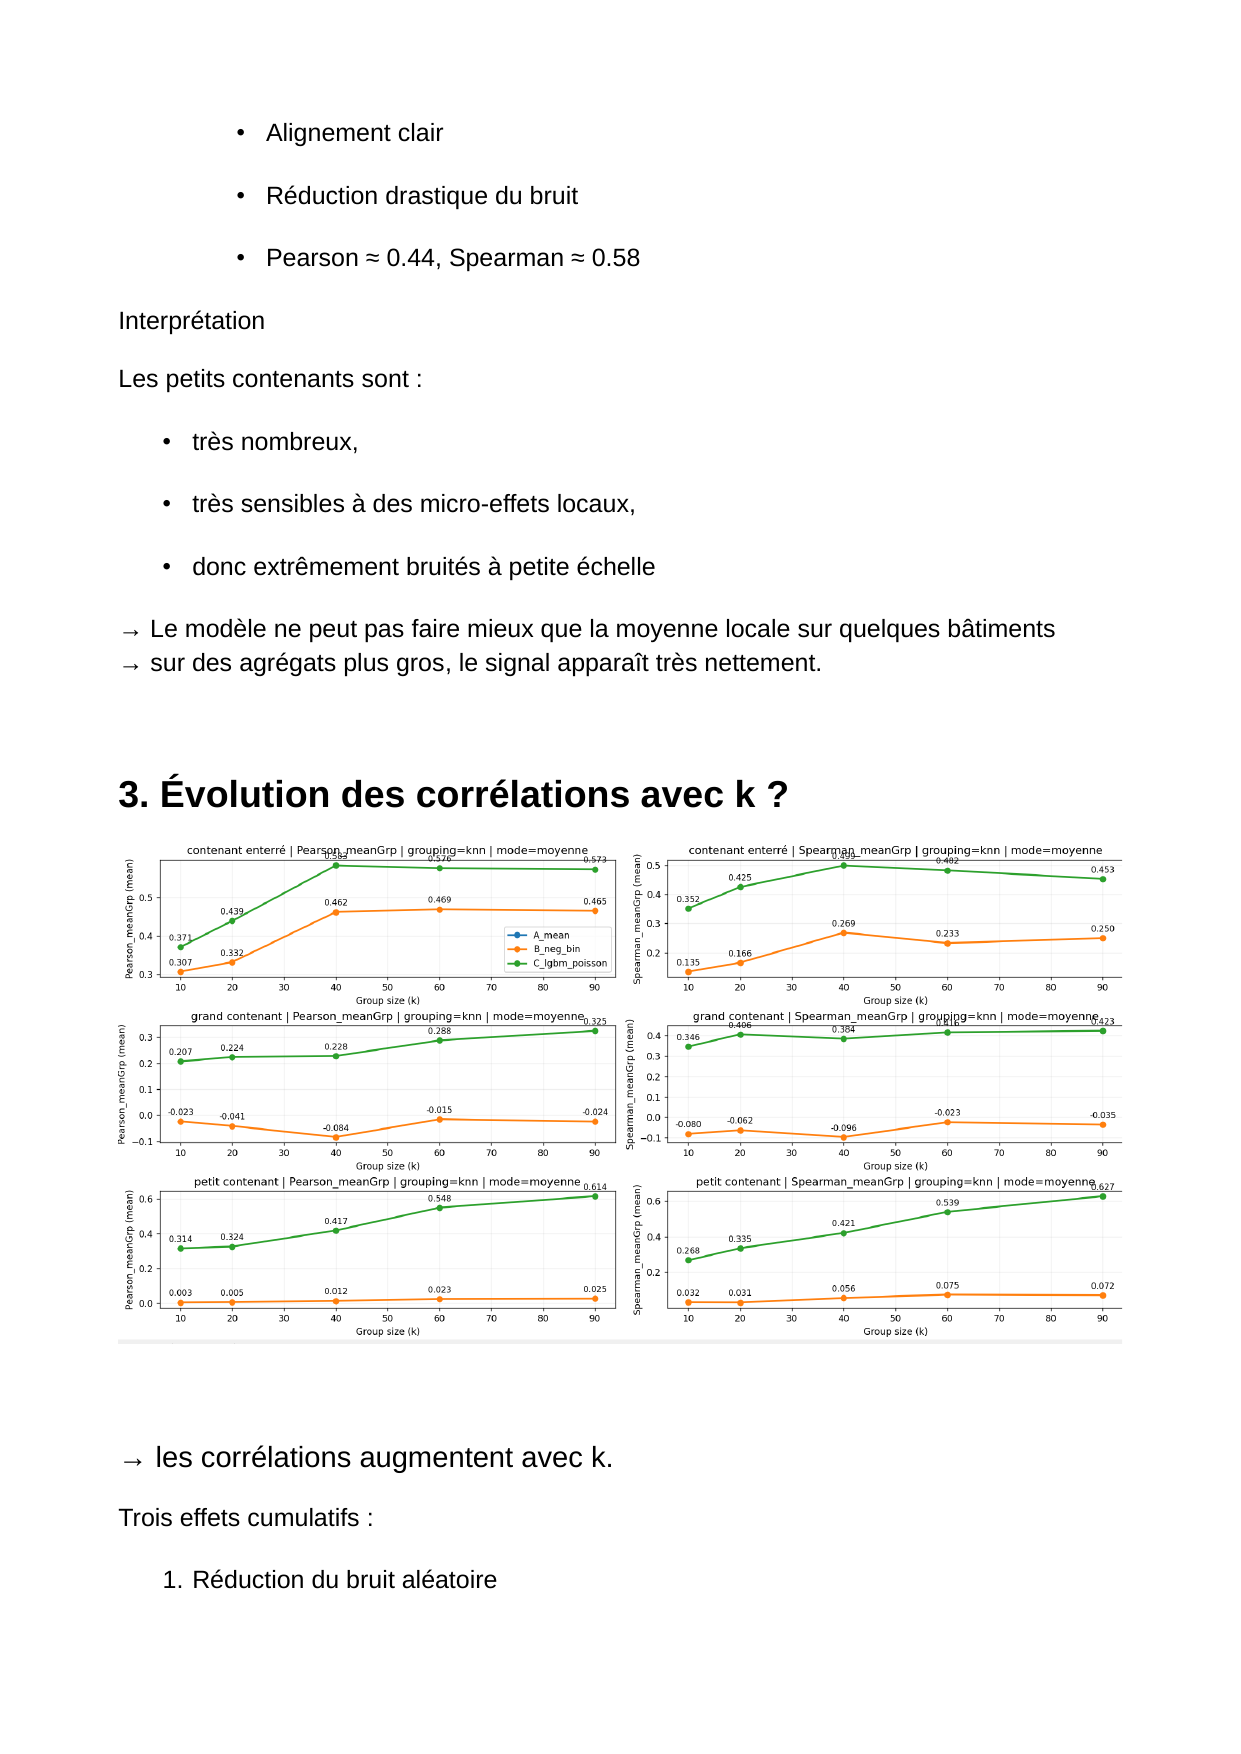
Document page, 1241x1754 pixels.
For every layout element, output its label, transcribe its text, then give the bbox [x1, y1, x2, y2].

list très sensibles à des micro-effets locaux, [162, 489, 1122, 518]
list très nombreux, [162, 427, 1122, 456]
subtitle 3. Évolution des corrélations avec k ? [118, 772, 1122, 816]
subtitle → les corrélations augmentent avec k. [118, 1439, 1122, 1473]
list Réduction drastique du bruit [236, 181, 1122, 209]
list Alignement clair [236, 118, 1122, 147]
text → Le modèle ne peut pas faire mieux que la moyenne locale sur quelques bâtiments → sur des agrégats plus gros, le signal apparaît très nettement. [118, 614, 1122, 676]
text Trois effets cumulatifs : [118, 1503, 1122, 1531]
list Réduction du bruit aléatoire [162, 1565, 1122, 1594]
list Pearson ≈ 0.44, Spearman ≈ 0.58 [236, 243, 1122, 272]
list donc extrêmement bruités à petite échelle [162, 552, 1122, 581]
text Les petits contenants sont : [118, 364, 1122, 393]
picture [118, 845, 1123, 1344]
subtitle Interprétation [118, 306, 1122, 335]
